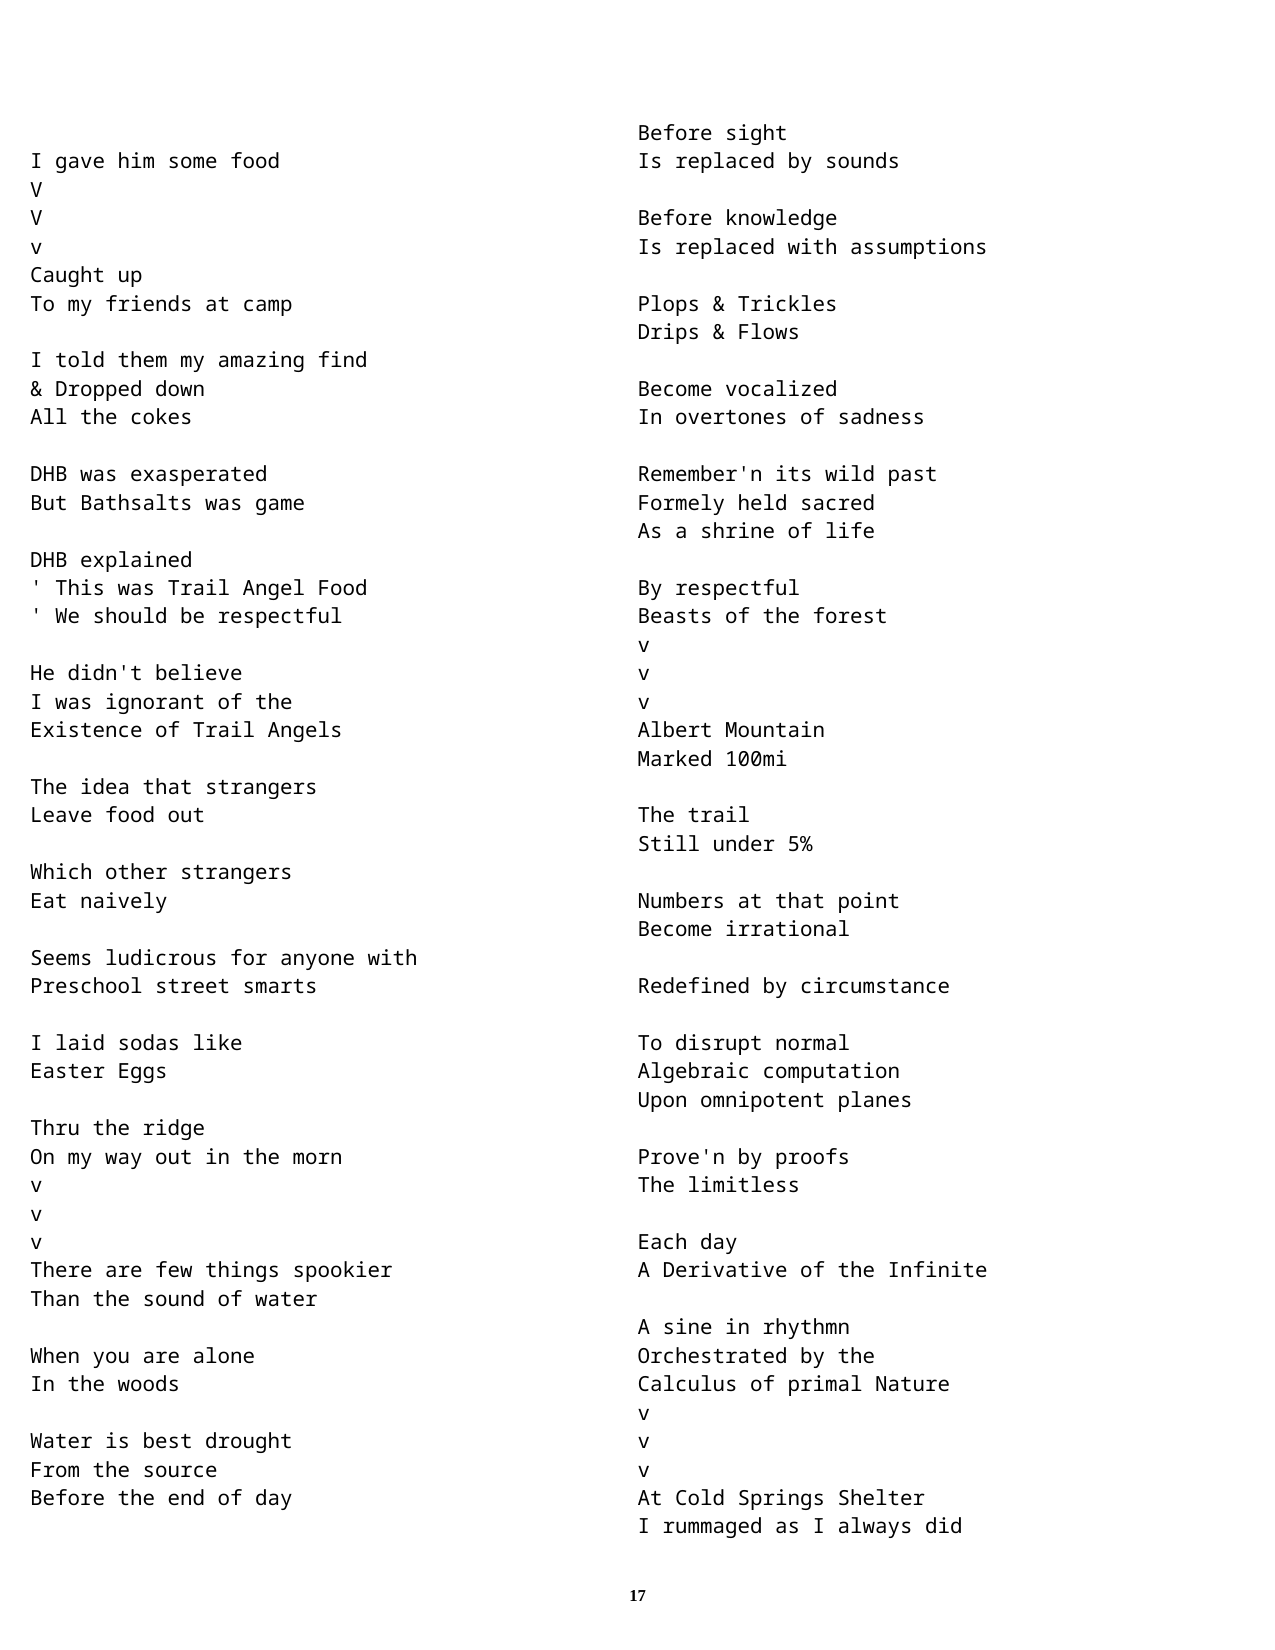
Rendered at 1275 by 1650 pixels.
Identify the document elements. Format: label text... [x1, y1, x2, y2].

text & Dropped down [30, 374, 637, 402]
text Before sight [637, 118, 1245, 147]
text As a shrine of life [637, 516, 1245, 545]
text When you are alone [30, 1341, 637, 1369]
text Plops & Trickles [637, 289, 1245, 317]
text Eat naively [30, 886, 637, 914]
text v [30, 1227, 637, 1256]
text To disrupt normal [637, 1028, 1245, 1057]
text Orchestrated by the [637, 1341, 1245, 1369]
text I laid sodas like [30, 1028, 637, 1057]
text On my way out in the morn [30, 1142, 637, 1170]
text v [637, 658, 1245, 687]
text Redefined by circumstance [637, 971, 1245, 1000]
text Water is best drought [30, 1426, 637, 1455]
text To my friends at camp [30, 289, 637, 317]
text Upon omnipotent planes [637, 1085, 1245, 1113]
text Is replaced with assumptions [637, 232, 1245, 260]
text By respectful [637, 573, 1245, 602]
text Become irrational [637, 914, 1245, 943]
text There are few things spookier [30, 1256, 637, 1284]
text v [637, 1398, 1245, 1426]
text I was ignorant of the [30, 687, 637, 715]
text v [30, 1199, 637, 1227]
text DHB explained [30, 545, 637, 573]
text Caught up [30, 260, 637, 289]
text Calculus of primal Nature [637, 1369, 1245, 1398]
text Leave food out [30, 801, 637, 829]
text But Bathsalts was game [30, 488, 637, 516]
text V [30, 203, 637, 232]
text At Cold Springs Shelter [637, 1483, 1245, 1512]
text Which other strangers [30, 857, 637, 886]
text I told them my amazing find [30, 346, 637, 374]
text Marked 100mi [637, 744, 1245, 772]
text In the woods [30, 1369, 637, 1398]
text Before the end of day [30, 1483, 637, 1512]
text The trail [637, 801, 1245, 829]
text Thru the ridge [30, 1113, 637, 1142]
text Preschool street smarts [30, 971, 637, 1000]
text Existence of Trail Angels [30, 715, 637, 744]
text v [637, 630, 1245, 658]
text He didn't believe [30, 658, 637, 687]
text Formely held sacred [637, 488, 1245, 516]
text The limitless [637, 1170, 1245, 1199]
text Seems ludicrous for anyone with [30, 943, 637, 971]
text A Derivative of the Infinite [637, 1256, 1245, 1284]
text Easter Eggs [30, 1057, 637, 1085]
text v [637, 687, 1245, 715]
text A sine in rhythmn [637, 1312, 1245, 1341]
text ' We should be respectful [30, 602, 637, 630]
text In overtones of sadness [637, 402, 1245, 431]
text Before knowledge [637, 203, 1245, 232]
text Albert Mountain [637, 715, 1245, 744]
text Algebraic computation [637, 1057, 1245, 1085]
text Numbers at that point [637, 886, 1245, 914]
text Drips & Flows [637, 317, 1245, 346]
text V [30, 175, 637, 203]
text Remember'n its wild past [637, 459, 1245, 488]
text Each day [637, 1227, 1245, 1256]
text Still under 5% [637, 829, 1245, 857]
text Than the sound of water [30, 1284, 637, 1312]
text The idea that strangers [30, 772, 637, 801]
text All the cokes [30, 402, 637, 431]
text Is replaced by sounds [637, 147, 1245, 175]
text From the source [30, 1455, 637, 1483]
text ' This was Trail Angel Food [30, 573, 637, 602]
text Beasts of the forest [637, 602, 1245, 630]
text I rummaged as I always did [637, 1512, 1245, 1540]
text Prove'n by proofs [637, 1142, 1245, 1170]
text v [637, 1455, 1245, 1483]
text Become vocalized [637, 374, 1245, 402]
text DHB was exasperated [30, 459, 637, 488]
text v [30, 232, 637, 260]
text v [637, 1426, 1245, 1455]
text v [30, 1170, 637, 1199]
text I gave him some food [30, 147, 637, 175]
